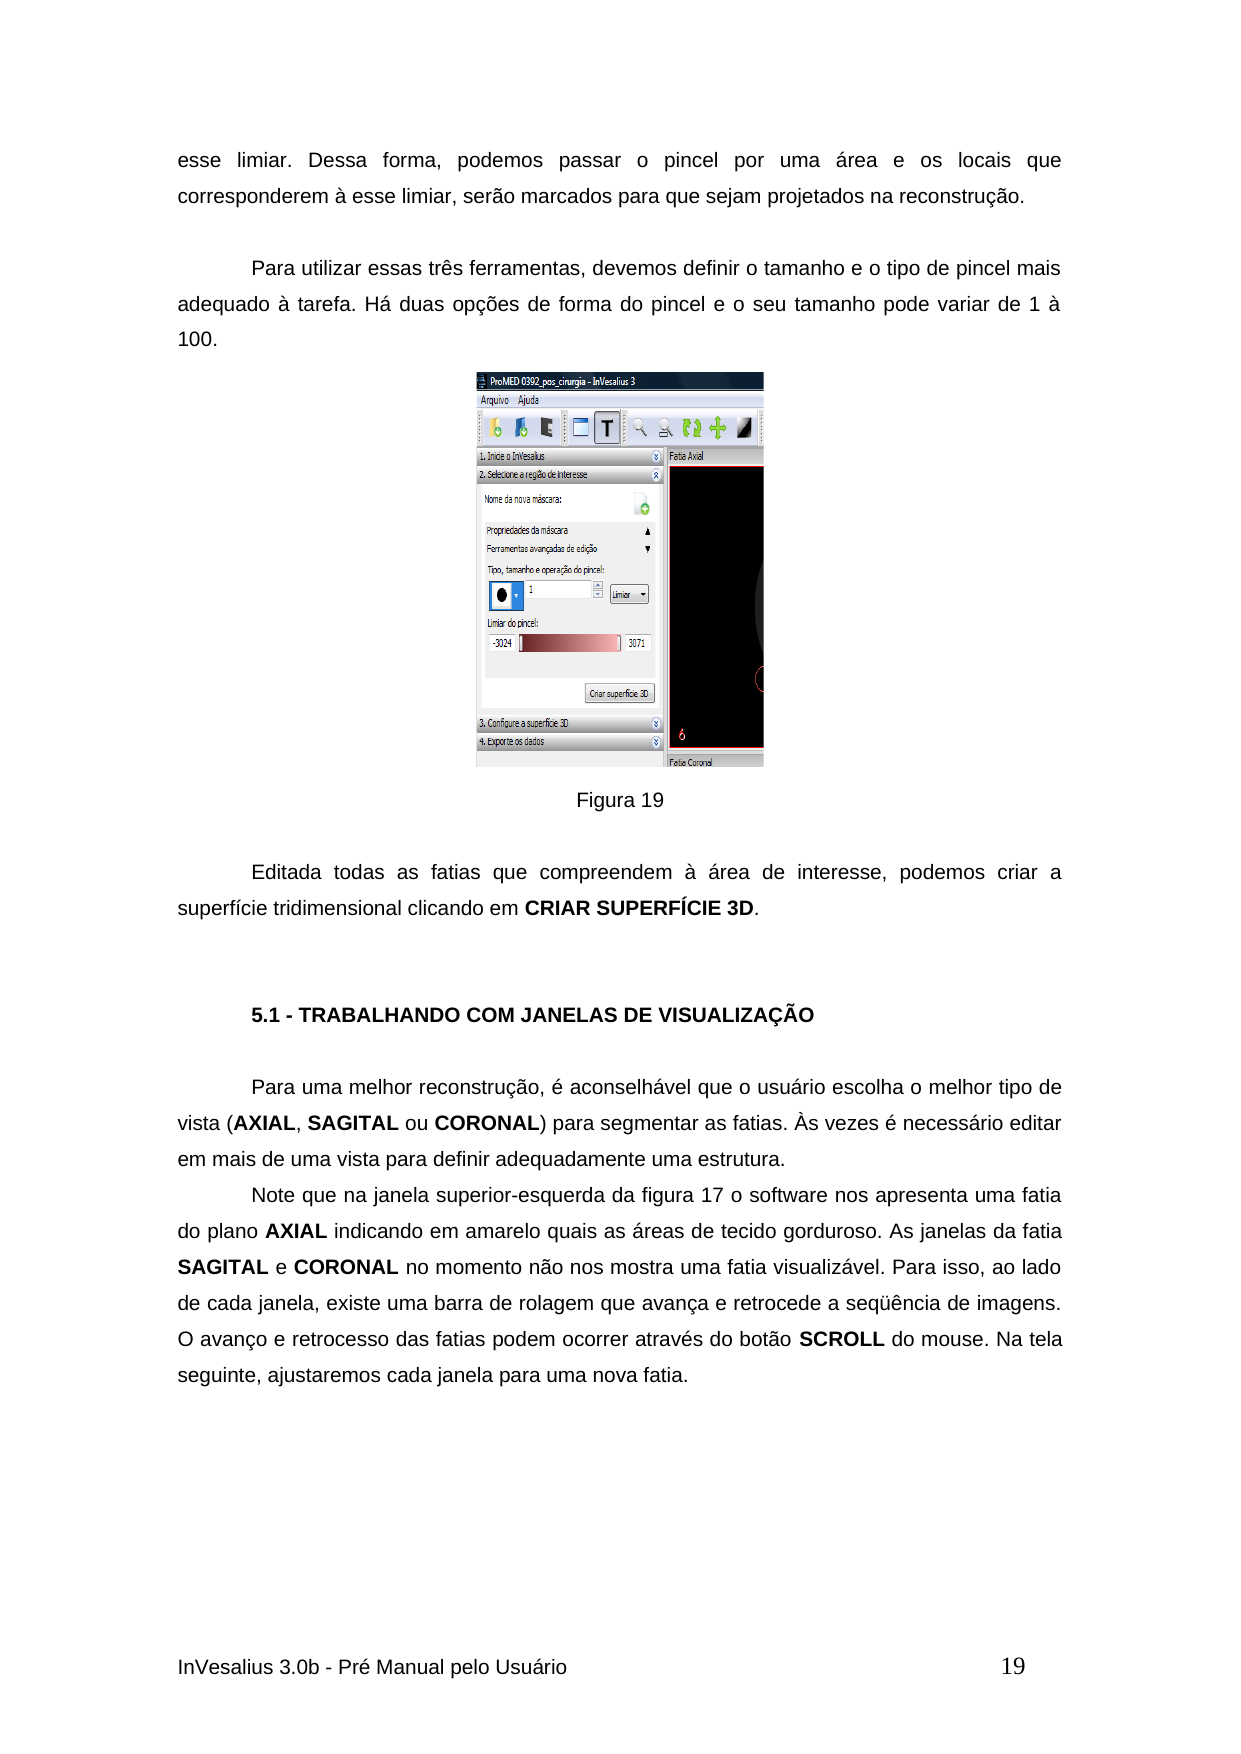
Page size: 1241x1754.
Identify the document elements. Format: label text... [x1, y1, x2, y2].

text esse limiar. Dessa forma, podemos passar o pincel por uma área e os locais que corresponderem à esse limiar, serão marcados para que sejam projetados na reconstrução. [177, 148, 1063, 207]
text Para uma melhor reconstrução, é aconselhável que o usuário escolha o melhor tipo de vista (AXIAL, SAGITAL ou CORONAL) para segmentar as fatias. Às vezes é necessário editar em mais de uma vista para definir adequadamente uma estrutura. [177, 1075, 1063, 1171]
text Editada todas as fatias que compreendem à área de interesse, podemos criar a superfície tridimensional clicando em CRIAR SUPERFÍCIE 3D. [177, 859, 1063, 919]
text Para utilizar essas três ferramentas, devemos definir o tamanho e o tipo de pincel mais adequado à tarefa. Há duas opções de forma do pincel e o seu tamanho pode variar de 1 à 100. [177, 255, 1063, 351]
text Figura 19 [177, 788, 1063, 812]
text 5.1 - TRABALHANDO COM JANELAS DE VISUALIZAÇÃO [177, 1003, 1063, 1027]
text Note que na janela superior-esquerda da figura 17 o software nos apresenta uma fatia do plano AXIAL indicando em amarelo quais as áreas de tecido gorduroso. As janelas da fatia SAGITAL e CORONAL no momento não nos mostra uma fatia visualizável. Para isso, ao lado de cada janela, existe uma barra de rolagem que avança e retrocede a seqüência de imagens. O avanço e retrocesso das fatias podem ocorrer através do botão SCROLL do mouse. Na tela seguinte, ajustaremos cada janela para uma nova fatia. [177, 1183, 1063, 1387]
